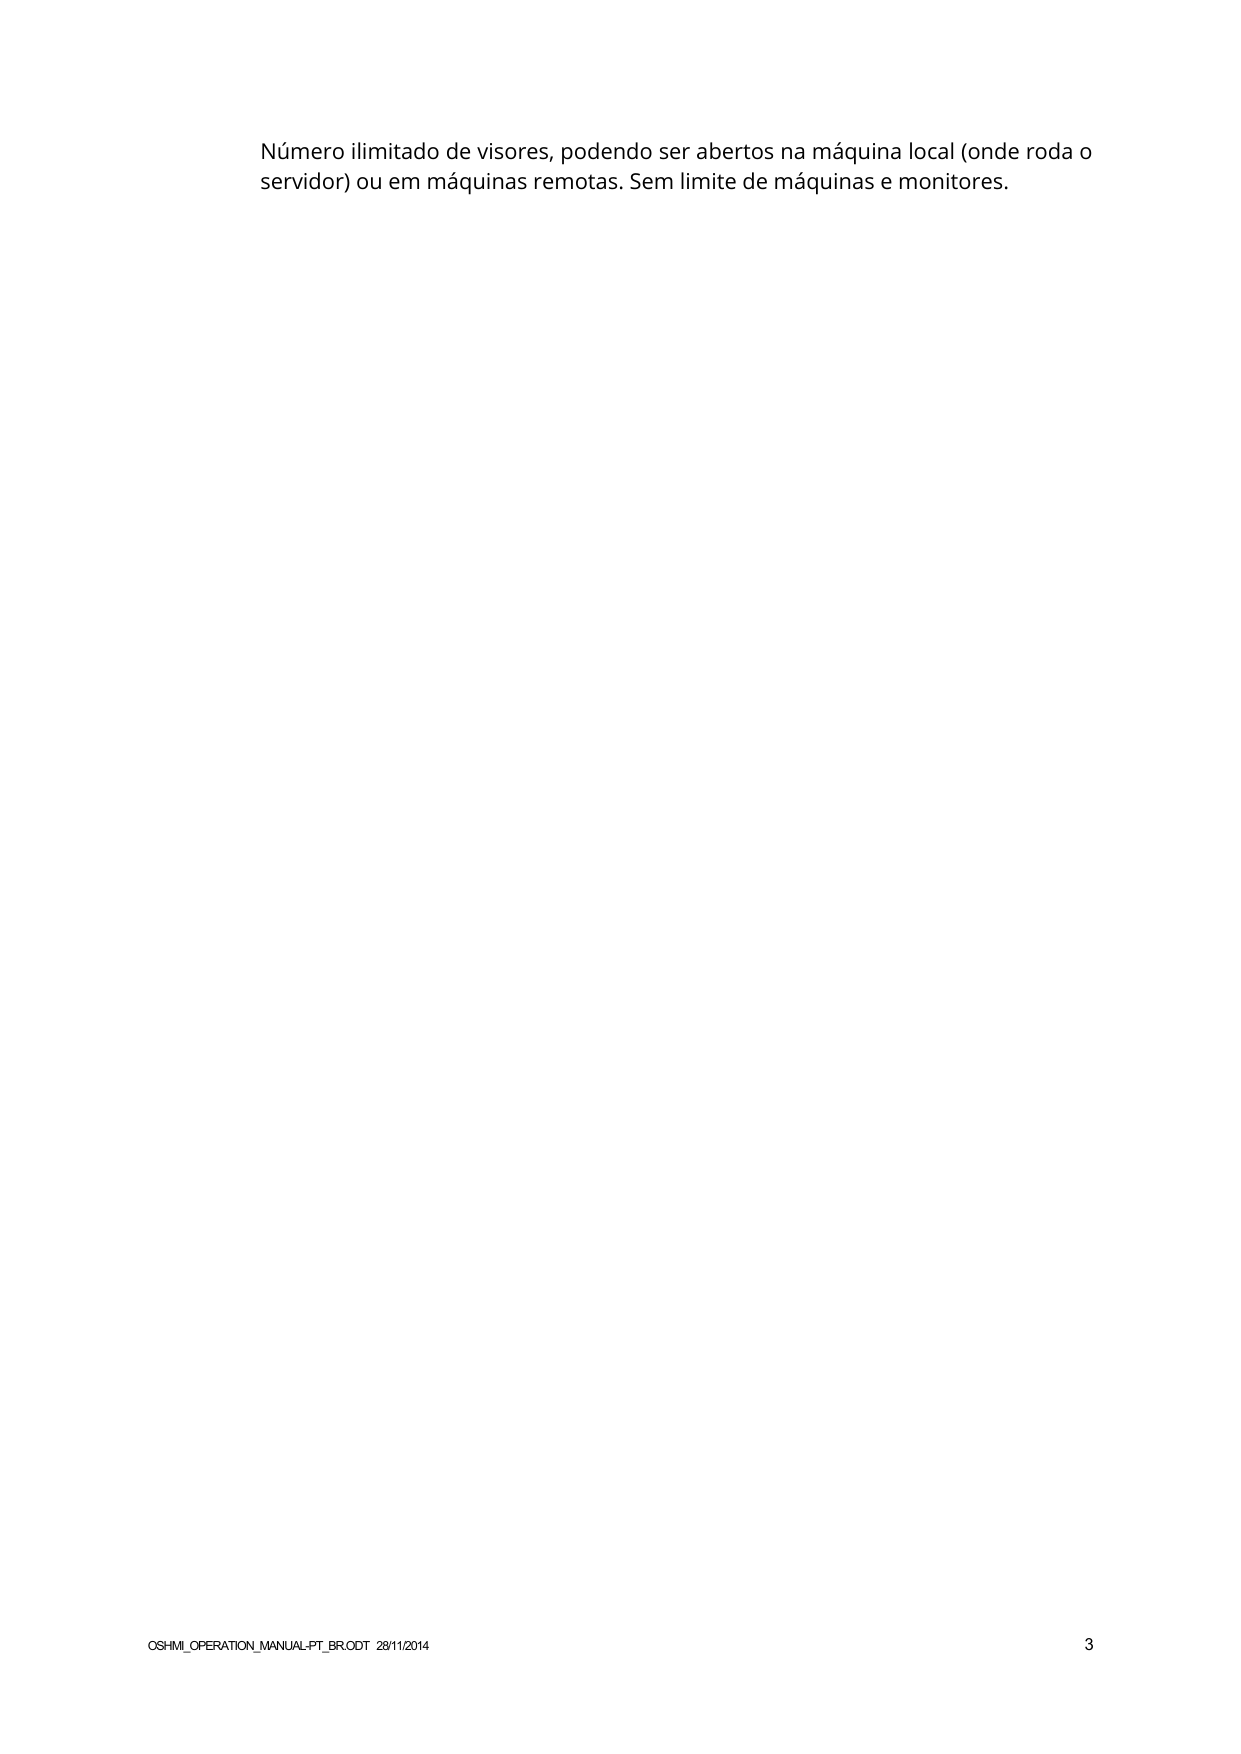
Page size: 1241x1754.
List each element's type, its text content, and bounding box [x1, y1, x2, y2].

text Número ilimitado de visores, podendo ser abertos na máquina local (onde roda o servidor) ou em máquinas remotas. Sem limite de máquinas e monitores. [260, 136, 1093, 195]
